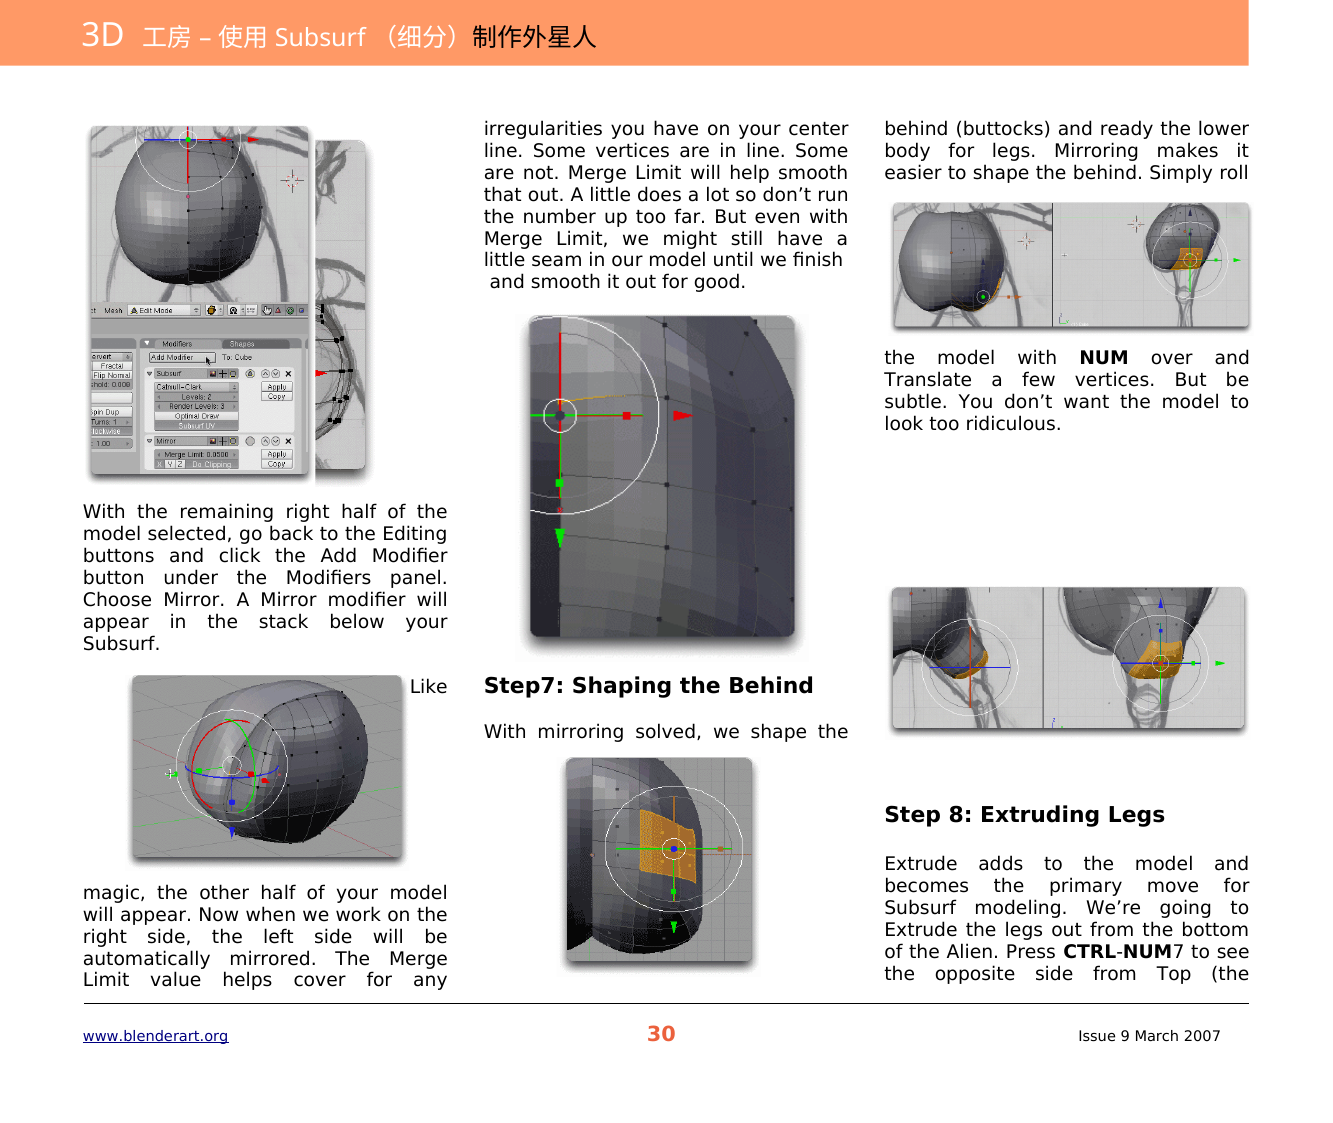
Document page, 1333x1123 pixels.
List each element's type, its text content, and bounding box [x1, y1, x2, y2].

picture [888, 202, 1254, 336]
text Step 8: Extruding Legs [884, 802, 1249, 828]
text With mirroring solved, we shape the [483, 721, 849, 743]
picture [556, 757, 762, 977]
picture [83, 125, 377, 490]
text behind (buttocks) and ready the lower body for legs. Mirroring makes it easier to shape the behind. Simply roll the model with NUM over and Translate a few vertices. But be subtle. You don’t want the model to look too ridiculous. [884, 118, 1249, 435]
text Step7: Shaping the Behind [483, 341, 849, 699]
text With the remaining right half of the model selected, go back to the Editing buttons and click the Add Modifier button under the Modifiers panel. Choose Mirror. A Mirror modifier will appear in the stack below your Subsurf. [83, 118, 448, 655]
picture [885, 586, 1251, 740]
text irregularities you have on your center line. Some vertices are in line. Some are not. Merge Limit will help smooth that out. A little does a lot so don’t run the number up too far. But even with Merge Limit, we might still have a little seam in our model until we finish [483, 118, 849, 271]
text and smooth it out for good. [483, 271, 849, 293]
text Like magic, the other half of your model will appear. Now when we work on the right side, the left side will be automatically mirrored. The Merge Limit value helps cover for any [83, 677, 448, 991]
picture [515, 314, 810, 662]
text Extrude adds to the model and becomes the primary move for Subsurf modeling. We’re going to Extrude the legs out from the bottom of the Alien. Press CTRL-NUM7 to see the opposite side from Top (the [884, 853, 1249, 984]
picture [124, 675, 410, 871]
